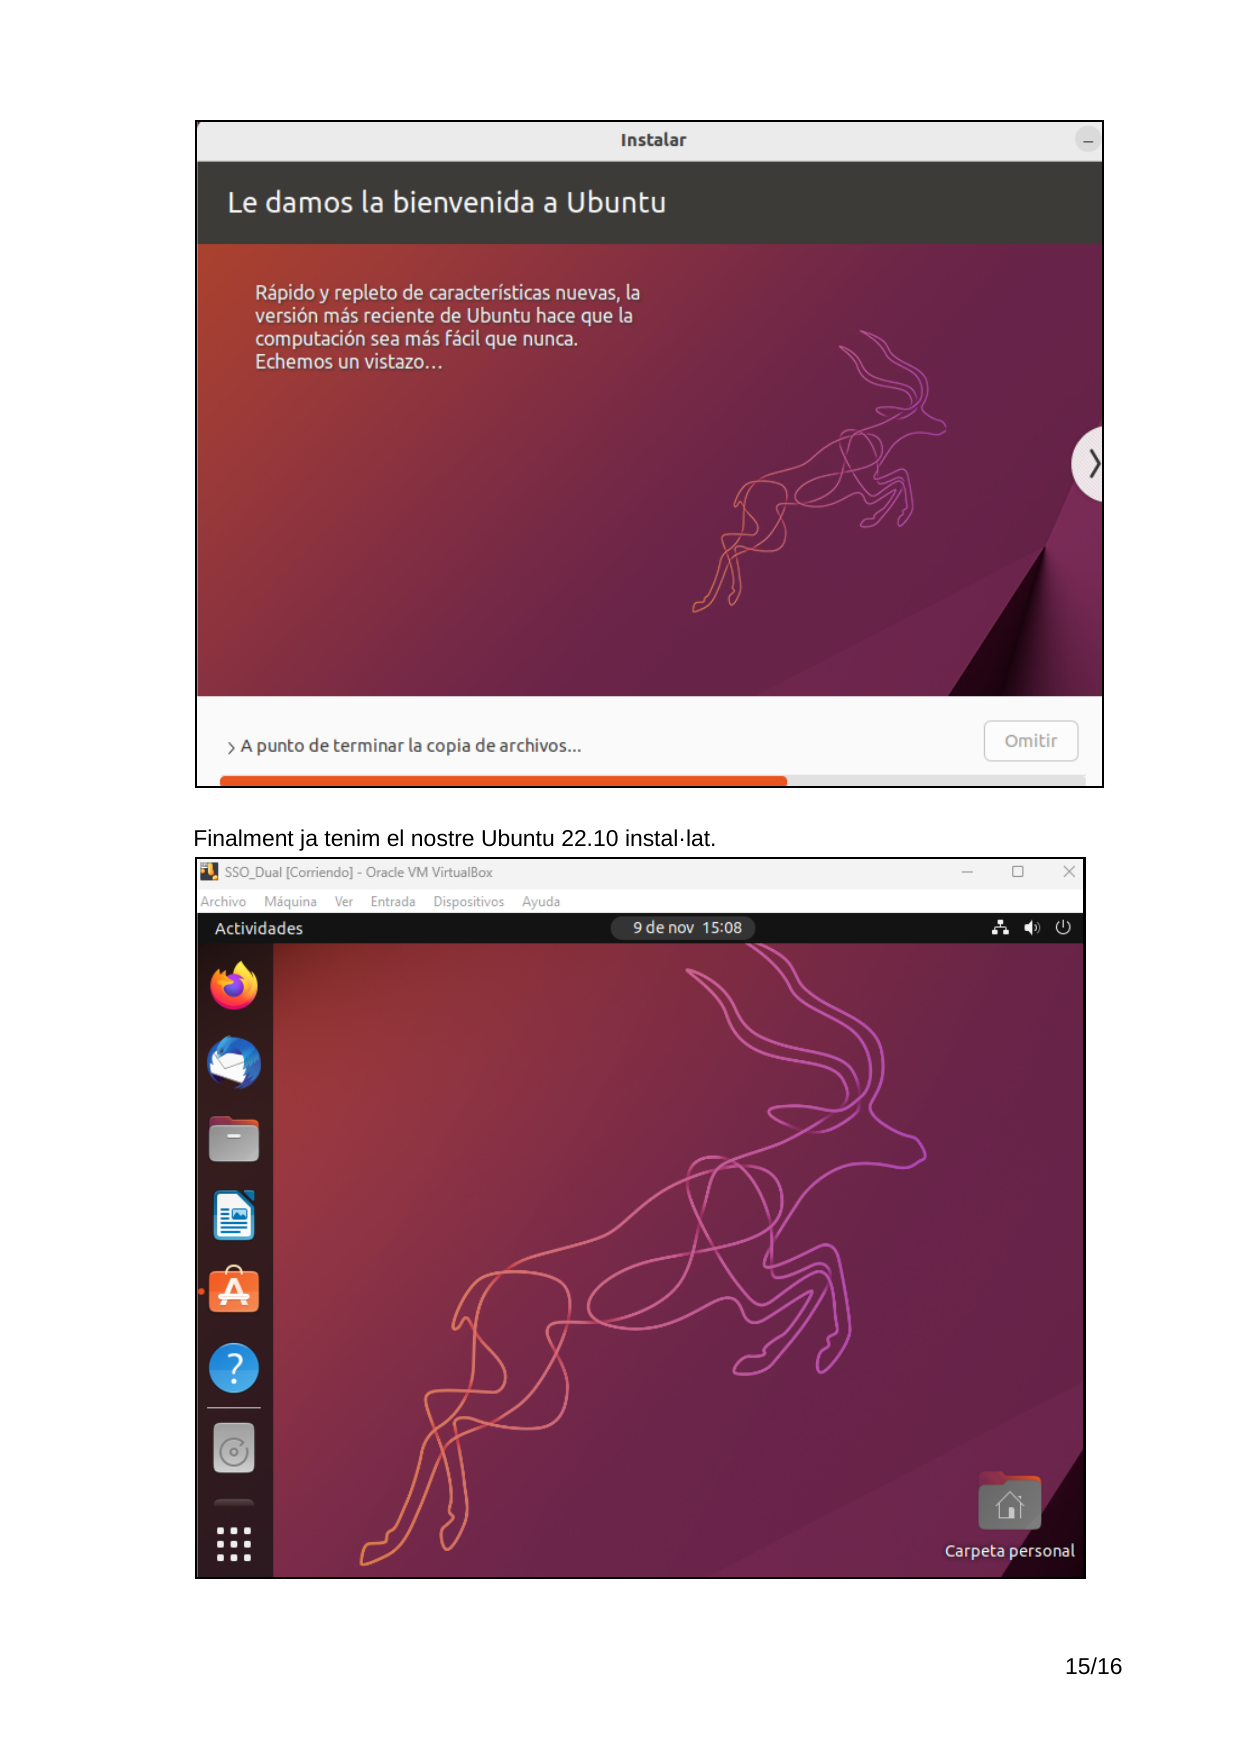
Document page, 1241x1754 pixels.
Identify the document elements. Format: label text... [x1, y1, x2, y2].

picture [197, 859, 1083, 1577]
picture [197, 122, 1102, 786]
text Finalment ja tenim el nostre Ubuntu 22.10 instal·lat. [118, 824, 1122, 851]
